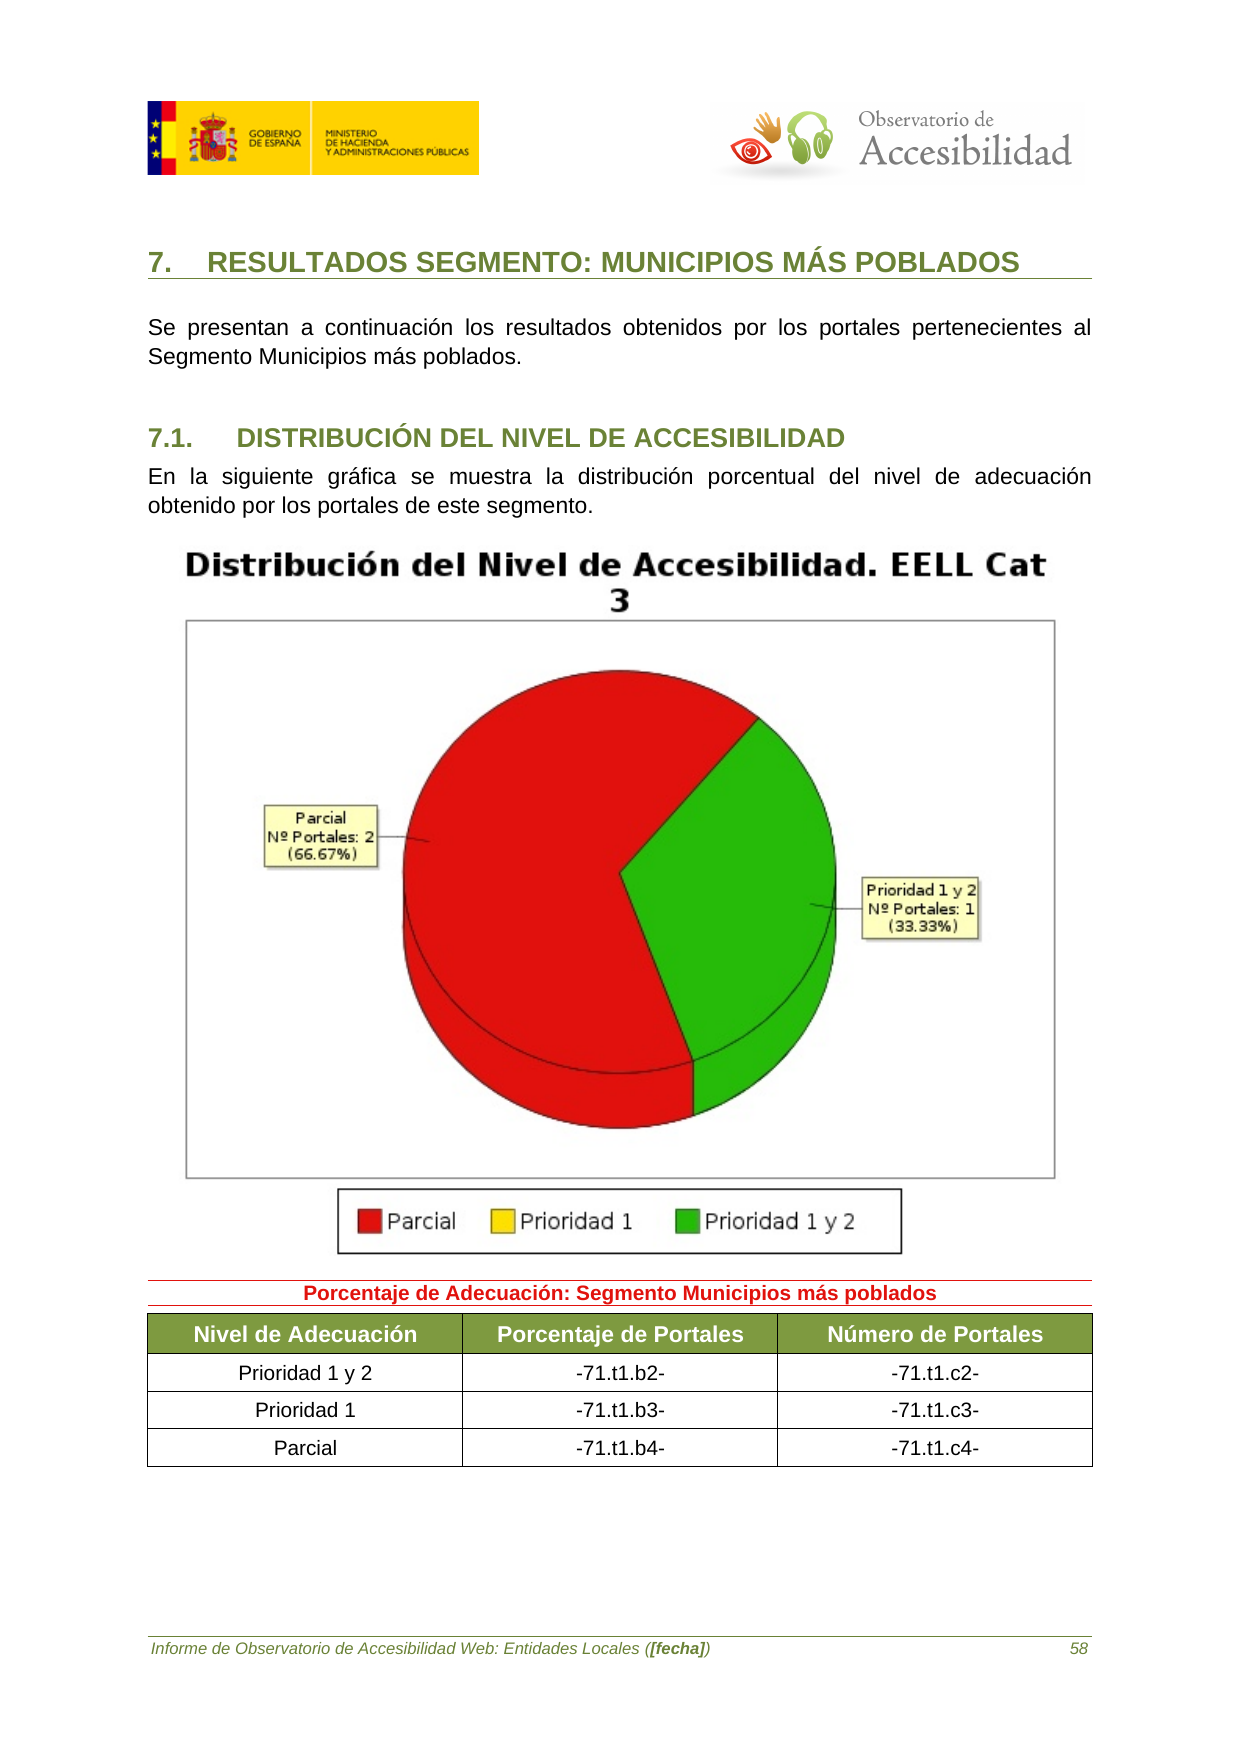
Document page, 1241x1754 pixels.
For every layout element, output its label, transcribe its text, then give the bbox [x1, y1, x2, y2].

picture [178, 545, 1062, 1256]
text Se presentan a continuación los resultados obtenidos por los portales pertenecientes al Segmento Municipios más poblados. [148, 314, 1092, 369]
picture [710, 102, 1086, 185]
table_cell Prioridad 1 y 2 [148, 1354, 462, 1391]
table_cell -71.t1.c2- [778, 1354, 1092, 1391]
picture [147, 101, 479, 175]
table_header Nivel de Adecuación [148, 1314, 462, 1353]
subtitle Resultados Segmento: Municipios más poblados [148, 245, 1092, 278]
table_header Número de Portales [778, 1314, 1092, 1353]
table_cell -71.t1.b3- [463, 1392, 777, 1428]
table_cell Parcial [148, 1429, 462, 1466]
table_cell -71.t1.c3- [778, 1392, 1092, 1428]
table_header Porcentaje de Portales [463, 1314, 777, 1353]
subtitle Distribución del nivel de accesibilidad [148, 422, 1092, 453]
table_cell -71.t1.b2- [463, 1354, 777, 1391]
text En la siguiente gráfica se muestra la distribución porcentual del nivel de adecuación obtenido por los portales de este segmento. [148, 463, 1092, 518]
table_cell Prioridad 1 [148, 1392, 462, 1428]
text Porcentaje de Adecuación: Segmento Municipios más poblados [148, 1281, 1092, 1305]
table_cell -71.t1.c4- [778, 1429, 1092, 1466]
table_cell -71.t1.b4- [463, 1429, 777, 1466]
